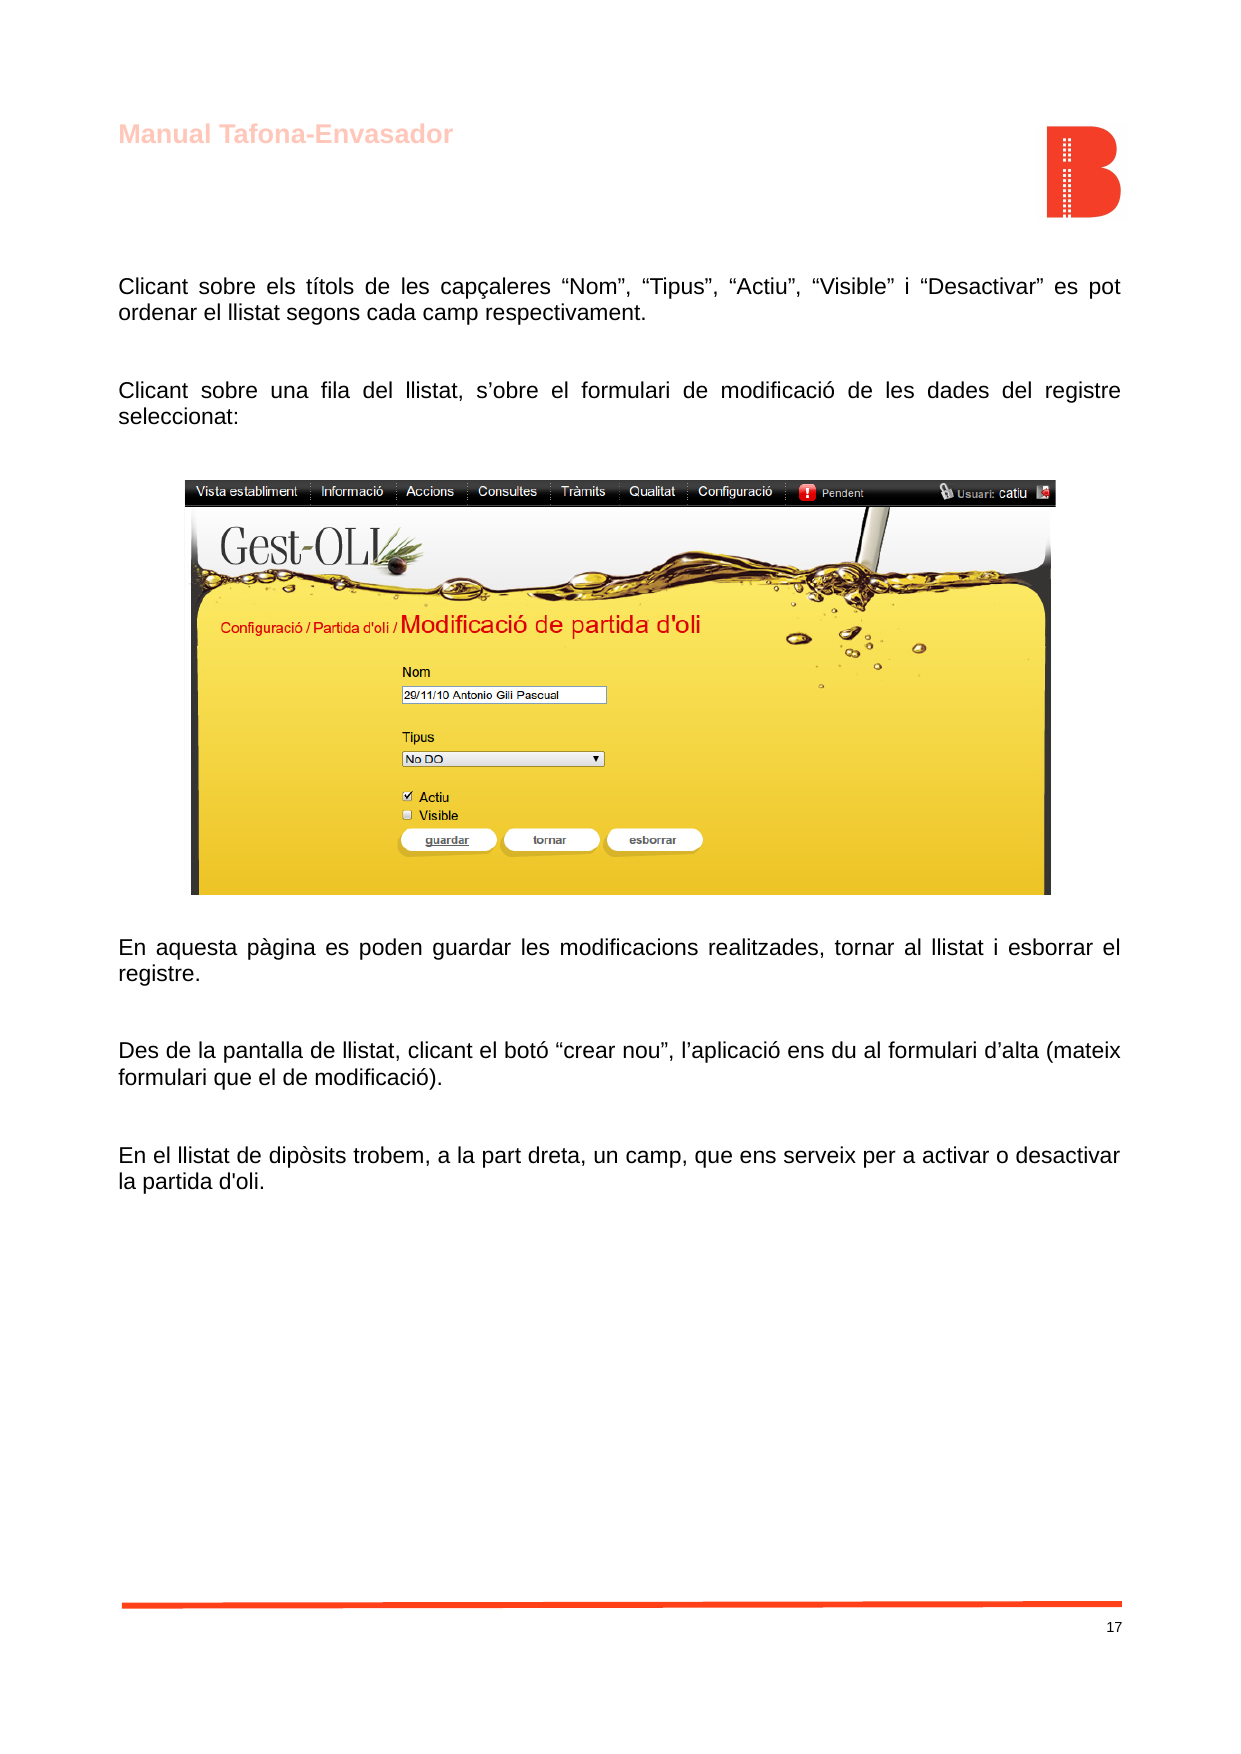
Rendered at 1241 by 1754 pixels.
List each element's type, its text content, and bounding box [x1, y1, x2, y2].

picture [184, 480, 1056, 895]
picture [1036, 124, 1130, 221]
text En aquesta pàgina es poden guardar les modificacions realitzades, tornar al llistat i esborrar el registre. [118, 933, 1122, 986]
text Clicant sobre una fila del llistat, s’obre el formulari de modificació de les dades del registre seleccionat: [118, 377, 1122, 429]
text Clicant sobre els títols de les capçaleres “Nom”, “Tipus”, “Actiu”, “Visible” i “Desactivar” es pot ordenar el llistat segons cada camp respectivament. [118, 273, 1122, 325]
text Des de la pantalla de llistat, clicant el botó “crear nou”, l’aplicació ens du al formulari d’alta (mateix formulari que el de modificació). [118, 1037, 1122, 1090]
text En el llistat de dipòsits trobem, a la part dreta, un camp, que ens serveix per a activar o desactivar la partida d'oli. [118, 1142, 1122, 1194]
